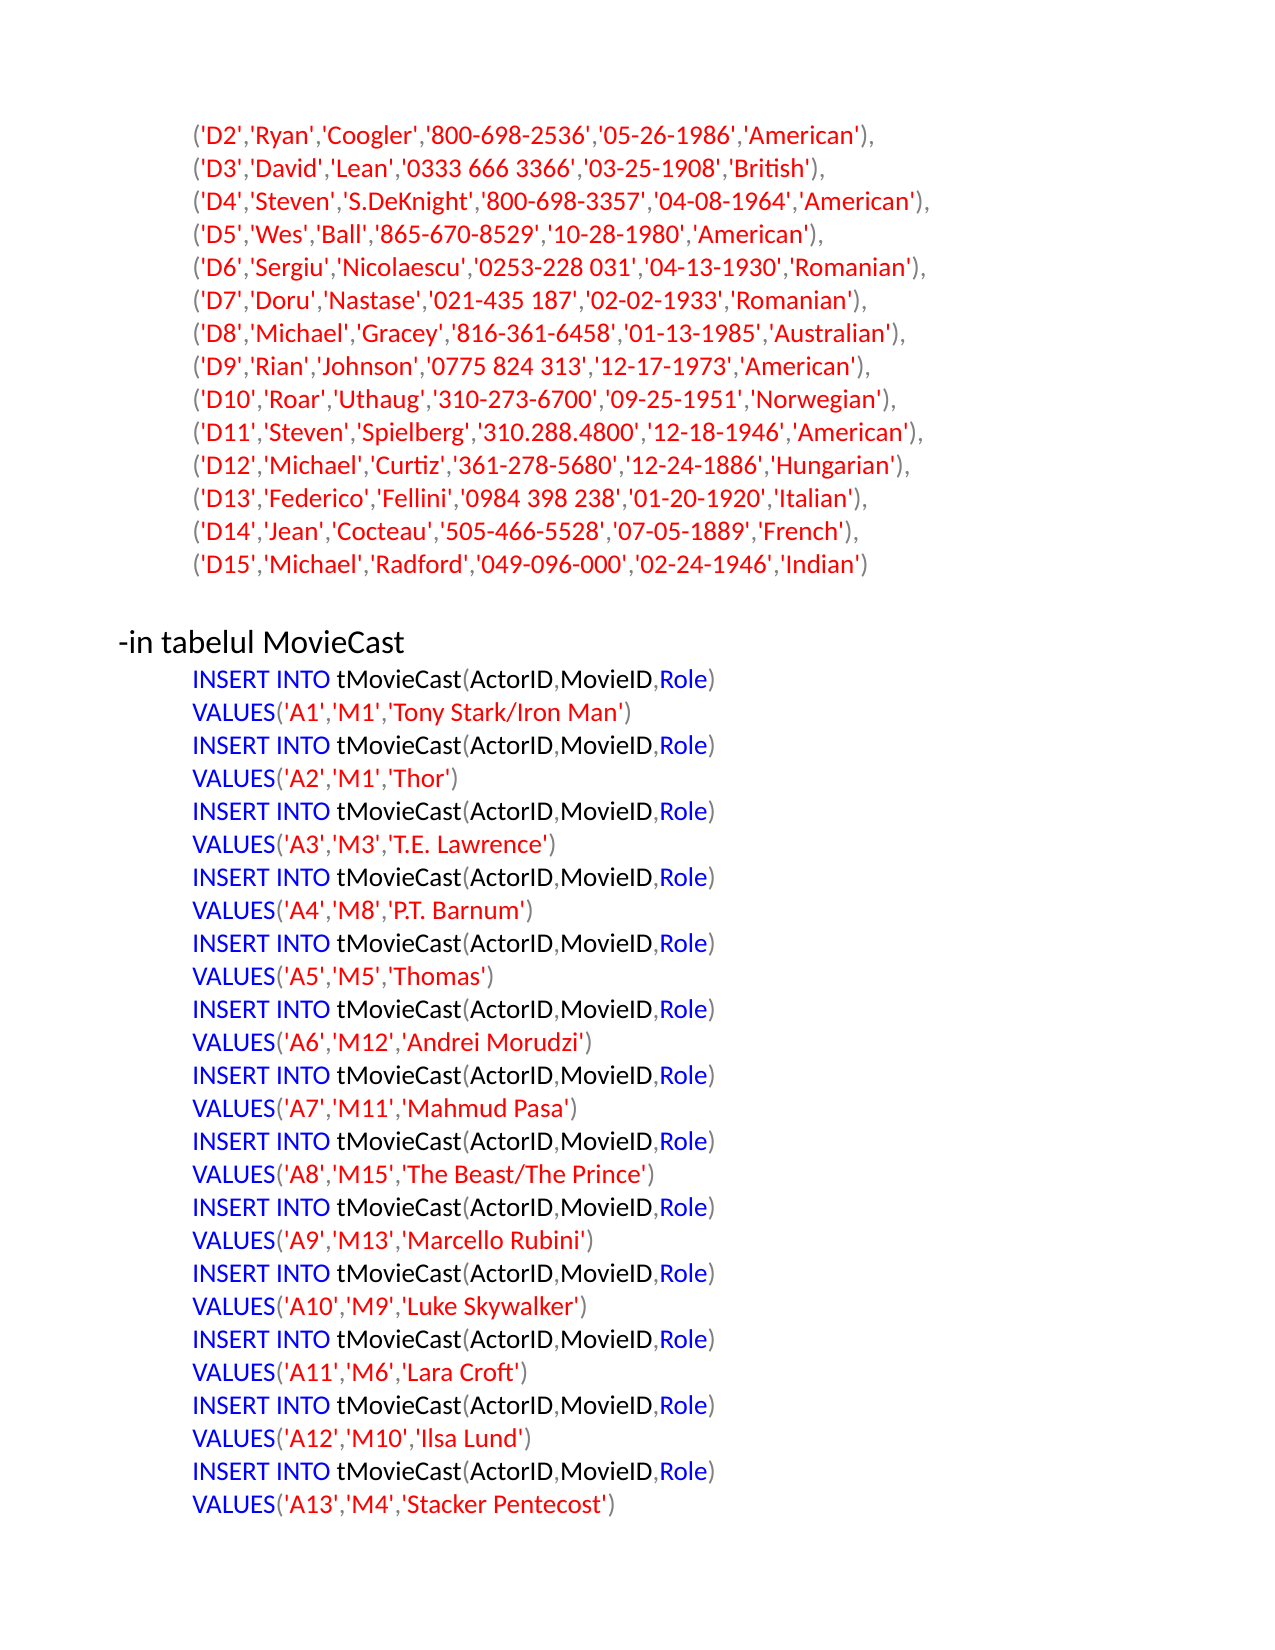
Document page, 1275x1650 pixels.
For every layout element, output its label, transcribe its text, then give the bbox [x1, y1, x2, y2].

text INSERT INTO tMovieCast(ActorID,MovieID,Role) [118, 794, 1157, 827]
text INSERT INTO tMovieCast(ActorID,MovieID,Role) [118, 1256, 1157, 1289]
text VALUES('A7','M11','Mahmud Pasa') [118, 1091, 1157, 1124]
text ('D15','Michael','Radford','049-096-000','02-24-1946','Indian') [118, 547, 1157, 580]
text ('D14','Jean','Cocteau','505-466-5528','07-05-1889','French'), [118, 514, 1157, 547]
text VALUES('A13','M4','Stacker Pentecost') [118, 1487, 1157, 1520]
text VALUES('A5','M5','Thomas') [118, 959, 1157, 992]
text VALUES('A8','M15','The Beast/The Prince') [118, 1157, 1157, 1190]
text INSERT INTO tMovieCast(ActorID,MovieID,Role) [118, 926, 1157, 959]
text VALUES('A4','M8','P.T. Barnum') [118, 893, 1157, 926]
text VALUES('A11','M6','Lara Croft') [118, 1355, 1157, 1388]
text VALUES('A3','M3','T.E. Lawrence') [118, 827, 1157, 860]
text INSERT INTO tMovieCast(ActorID,MovieID,Role) [118, 1058, 1157, 1091]
text ('D4','Steven','S.DeKnight','800-698-3357','04-08-1964','American'), [118, 184, 1157, 217]
text ('D3','David','Lean','0333 666 3366','03-25-1908','British'), [118, 151, 1157, 184]
text ('D10','Roar','Uthaug','310-273-6700','09-25-1951','Norwegian'), [118, 382, 1157, 415]
text ('D13','Federico','Fellini','0984 398 238','01-20-1920','Italian'), [118, 481, 1157, 514]
text ('D7','Doru','Nastase','021-435 187','02-02-1933','Romanian'), [118, 283, 1157, 316]
text ('D6','Sergiu','Nicolaescu','0253-228 031','04-13-1930','Romanian'), [118, 250, 1157, 283]
text VALUES('A1','M1','Tony Stark/Iron Man') [118, 695, 1157, 728]
text INSERT INTO tMovieCast(ActorID,MovieID,Role) [118, 992, 1157, 1025]
text ('D8','Michael','Gracey','816-361-6458','01-13-1985','Australian'), [118, 316, 1157, 349]
text INSERT INTO tMovieCast(ActorID,MovieID,Role) [118, 1454, 1157, 1487]
text ('D9','Rian','Johnson','0775 824 313','12-17-1973','American'), [118, 349, 1157, 382]
text VALUES('A6','M12','Andrei Morudzi') [118, 1025, 1157, 1058]
text INSERT INTO tMovieCast(ActorID,MovieID,Role) [118, 728, 1157, 761]
text VALUES('A12','M10','Ilsa Lund') [118, 1421, 1157, 1454]
text INSERT INTO tMovieCast(ActorID,MovieID,Role) [118, 860, 1157, 893]
text ('D2','Ryan','Coogler','800-698-2536','05-26-1986','American'), [118, 118, 1157, 151]
text ('D12','Michael','Curtiz','361-278-5680','12-24-1886','Hungarian'), [118, 448, 1157, 481]
text ('D5','Wes','Ball','865-670-8529','10-28-1980','American'), [118, 217, 1157, 250]
text INSERT INTO tMovieCast(ActorID,MovieID,Role) [118, 1322, 1157, 1355]
text INSERT INTO tMovieCast(ActorID,MovieID,Role) [118, 1388, 1157, 1421]
text INSERT INTO tMovieCast(ActorID,MovieID,Role) [118, 662, 1157, 695]
text VALUES('A9','M13','Marcello Rubini') [118, 1223, 1157, 1256]
text INSERT INTO tMovieCast(ActorID,MovieID,Role) [118, 1190, 1157, 1223]
text VALUES('A10','M9','Luke Skywalker') [118, 1289, 1157, 1322]
text ('D11','Steven','Spielberg','310.288.4800','12-18-1946','American'), [118, 415, 1157, 448]
text INSERT INTO tMovieCast(ActorID,MovieID,Role) [118, 1124, 1157, 1157]
text VALUES('A2','M1','Thor') [118, 761, 1157, 794]
text -in tabelul MovieCast [118, 621, 1157, 662]
